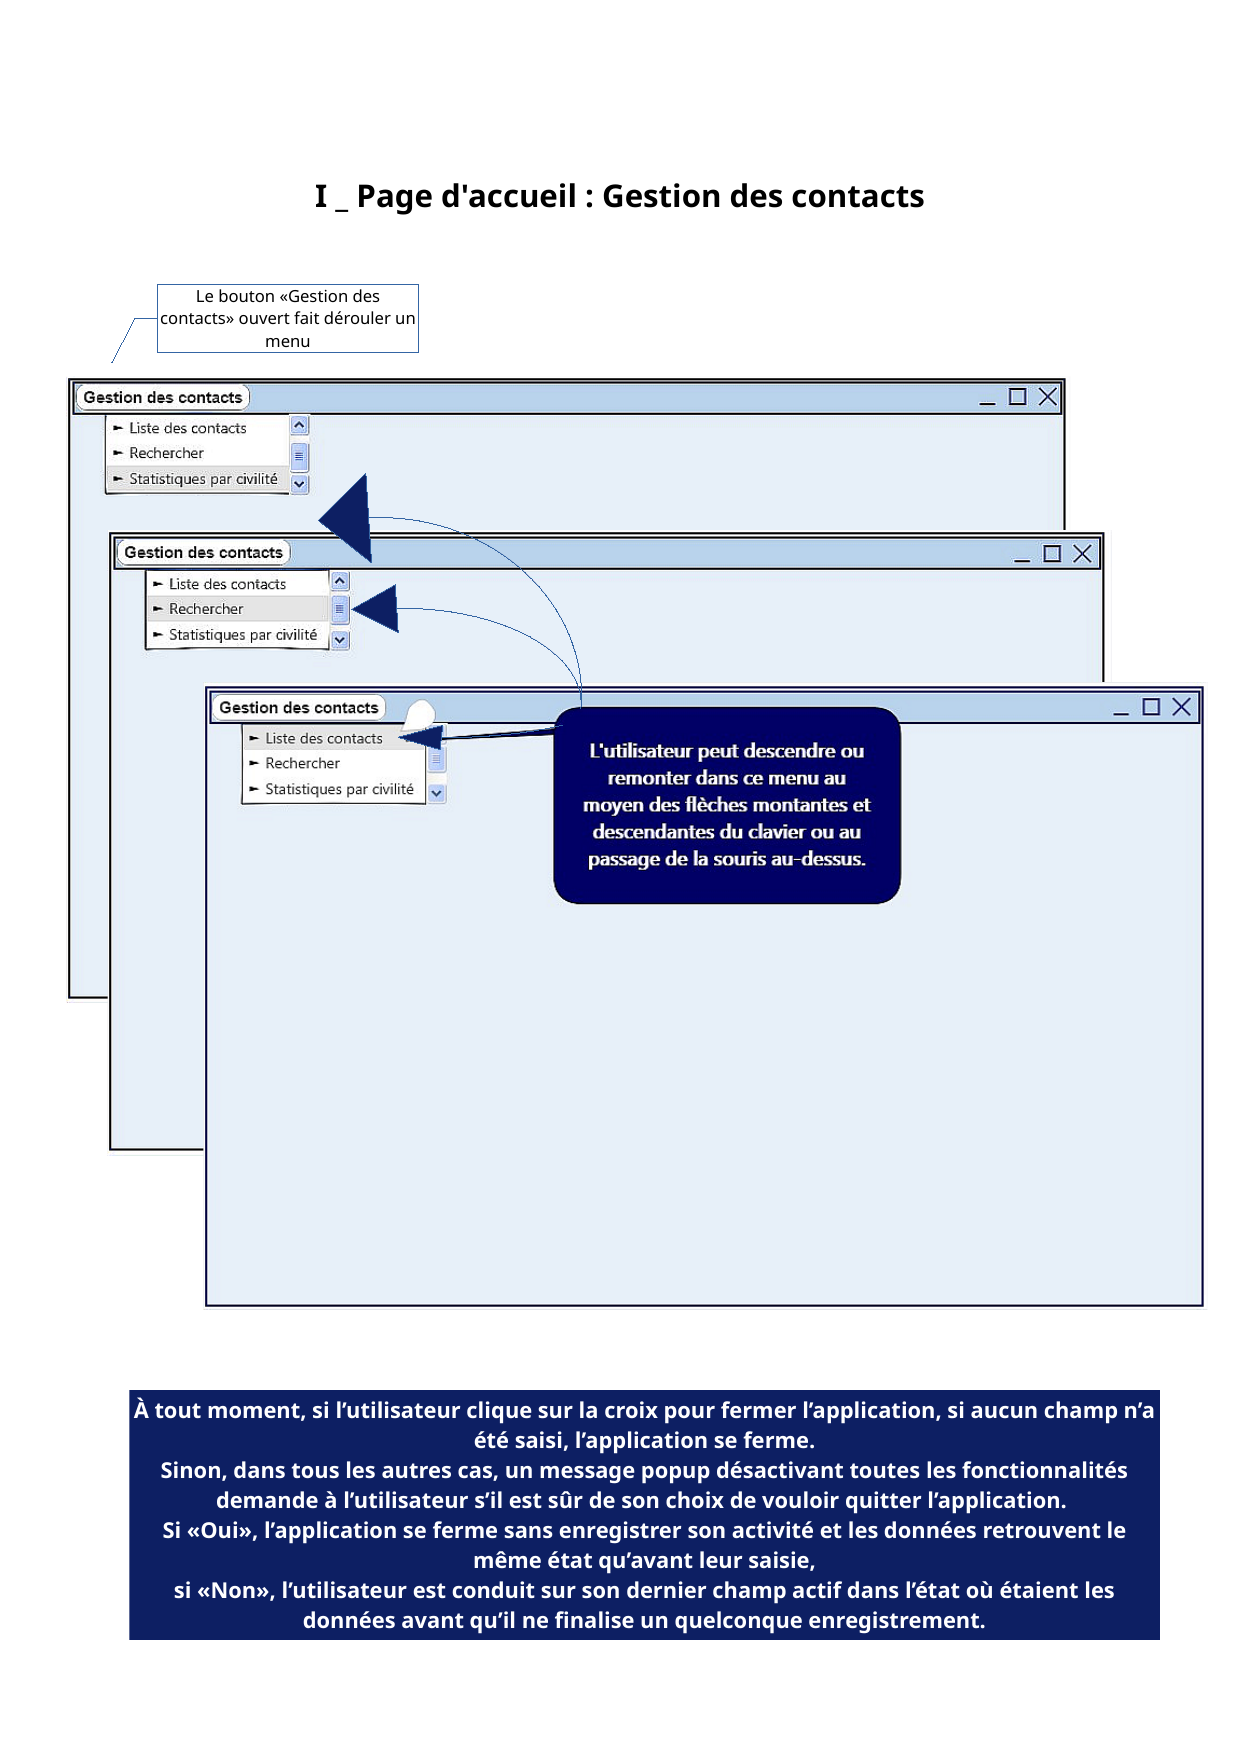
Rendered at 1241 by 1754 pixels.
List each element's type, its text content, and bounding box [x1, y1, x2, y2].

picture [66, 376, 1208, 1310]
subtitle I _ Page d'accueil : Gestion des contacts [118, 173, 1122, 216]
